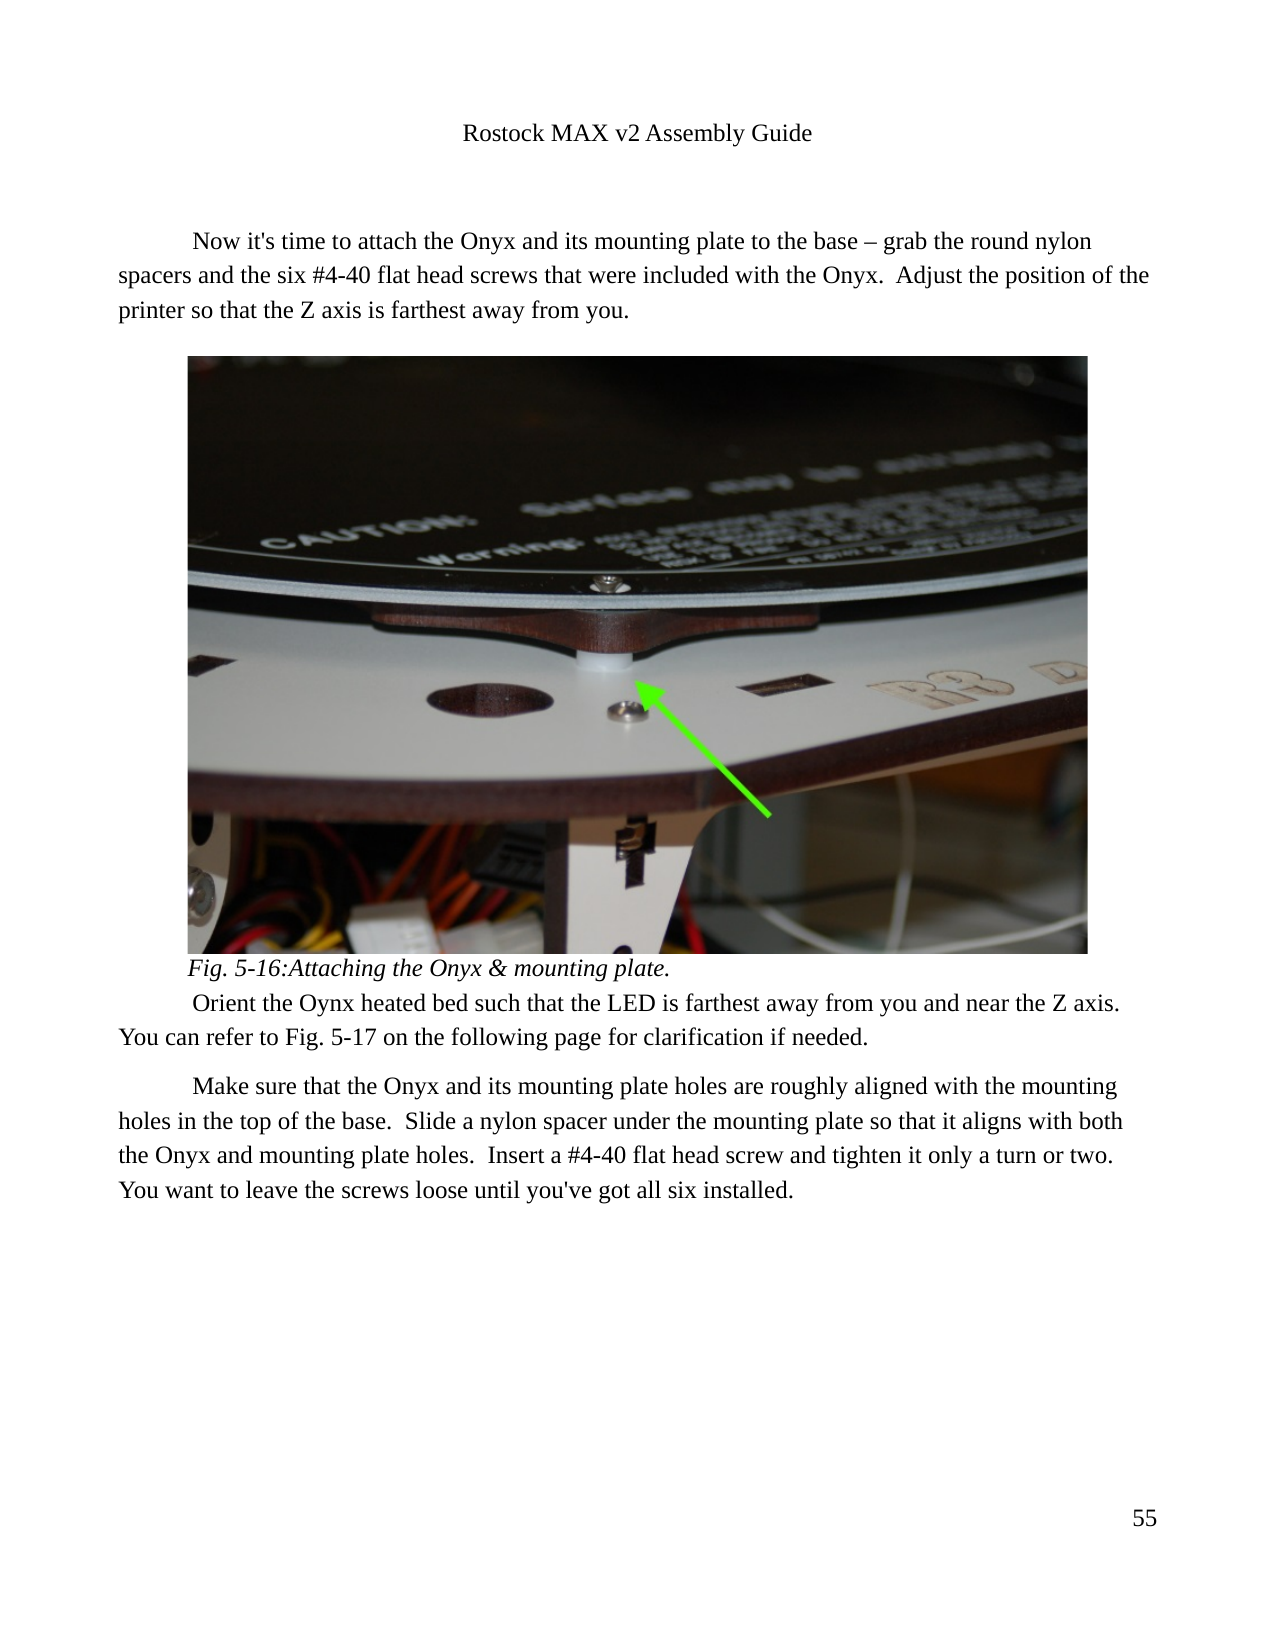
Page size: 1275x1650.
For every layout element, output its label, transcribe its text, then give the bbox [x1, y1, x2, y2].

text Fig. 5-16:Attaching the Onyx & mounting plate. [187, 954, 1087, 982]
text Orient the Oynx heated bed such that the LED is farthest away from you and near the Z axis. You can refer to Fig. 5-17 on the following page for clarification if needed. [118, 344, 1157, 1051]
text Now it's time to attach the Onyx and its mounting plate to the base – grab the round nylon spacers and the six #4-40 flat head screws that were included with the Onyx. Adjust the position of the printer so that the Z axis is farthest away from you. [118, 226, 1157, 324]
text Make sure that the Onyx and its mounting plate holes are roughly aligned with the mounting holes in the top of the base. Slide a nylon spacer under the mounting plate so that it aligns with both the Onyx and mounting plate holes. Insert a #4-40 flat head screw and tighten it only a turn or two. You want to leave the screws loose until you've got all six installed. [118, 1071, 1157, 1204]
picture [187, 356, 1088, 954]
